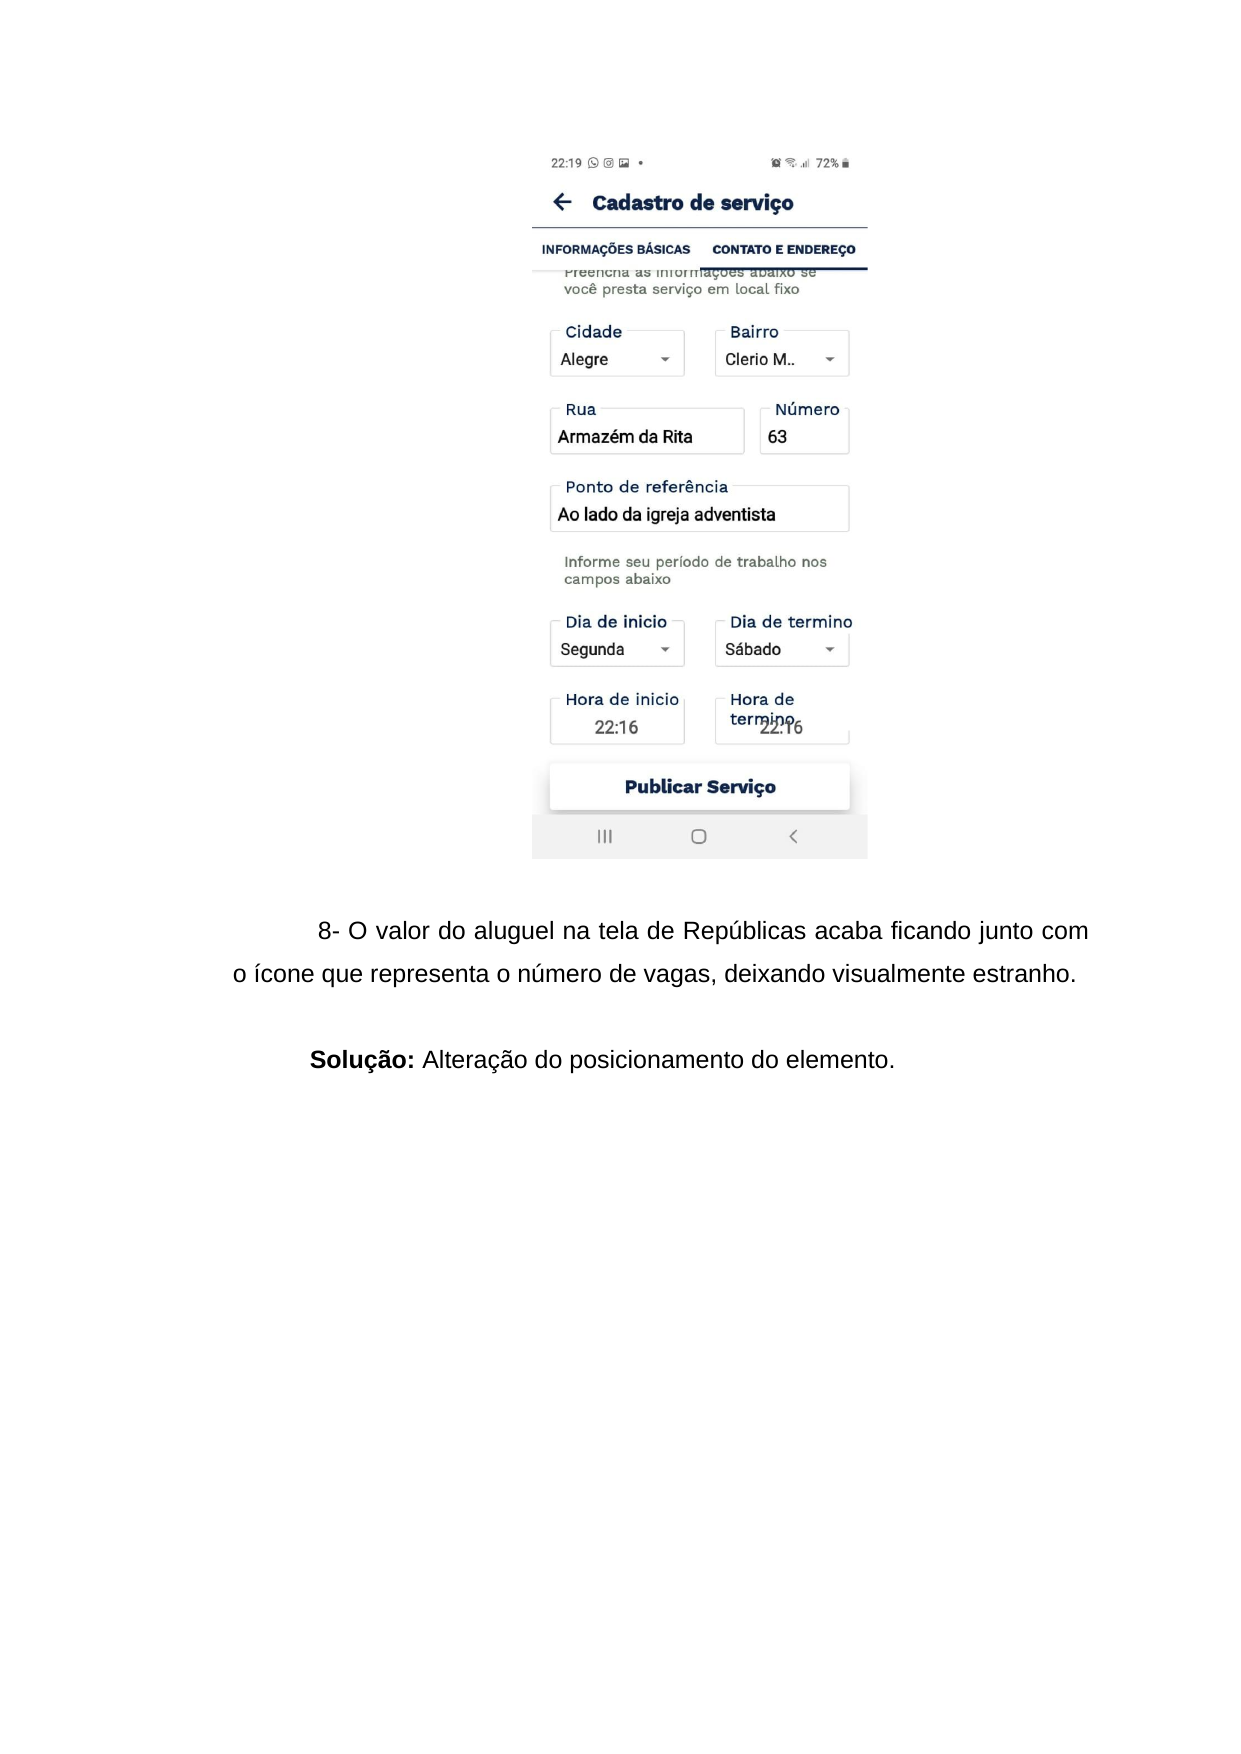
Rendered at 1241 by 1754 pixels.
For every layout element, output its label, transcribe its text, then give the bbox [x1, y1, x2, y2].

text Solução: Alteração do posicionamento do elemento. [233, 1046, 1090, 1074]
text 8- O valor do aluguel na tela de Repúblicas acaba ficando junto com o ícone que representa o número de vagas, deixando visualmente estranho. [233, 916, 1090, 988]
picture [532, 150, 868, 859]
